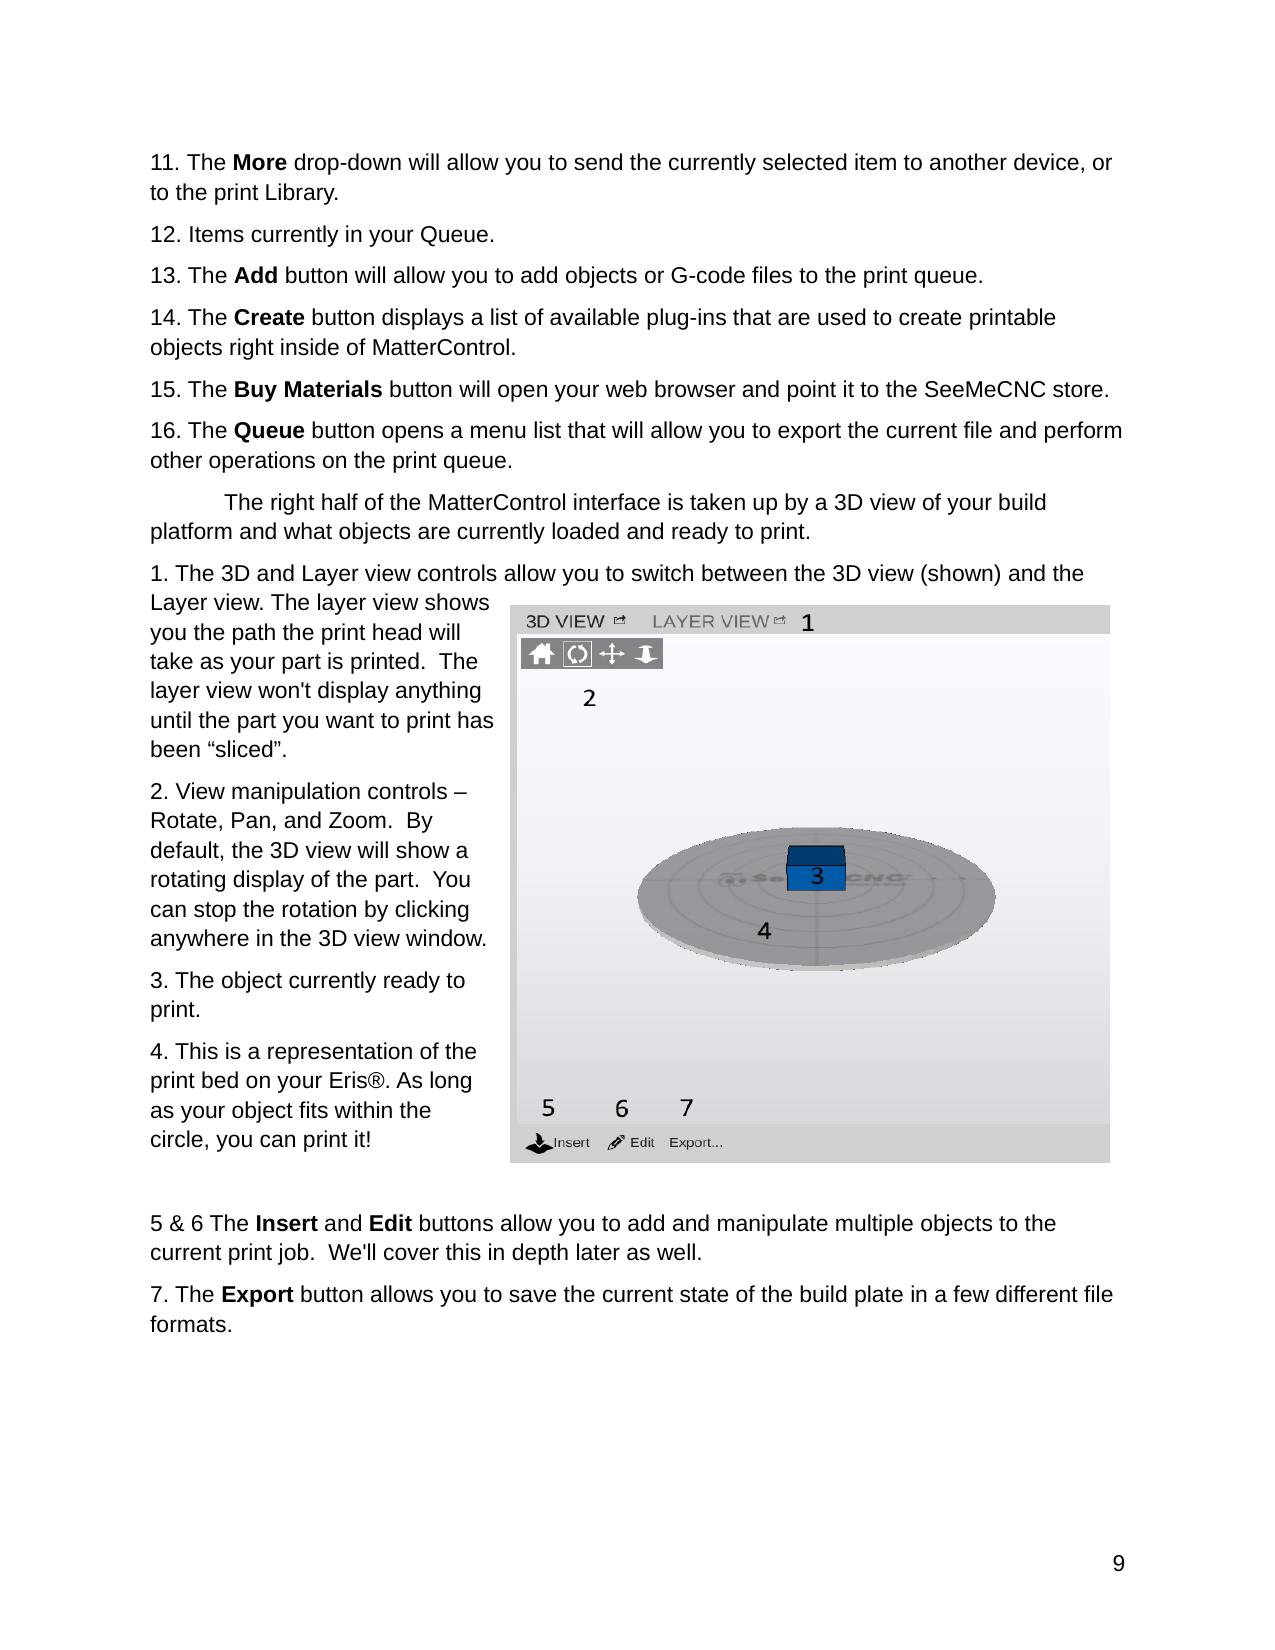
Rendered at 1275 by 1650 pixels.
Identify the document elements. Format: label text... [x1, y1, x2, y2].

picture [510, 605, 1110, 1163]
text 16. The Queue button opens a menu list that will allow you to export the current file and perform other operations on the print queue. [150, 418, 1125, 473]
text 3. The object currently ready to print. [150, 967, 498, 1022]
text 15. The Buy Materials button will open your web browser and point it to the SeeMeCNC store. [150, 376, 1125, 402]
text 14. The Create button displays a list of available plug-ins that are used to create printable objects right inside of MatterControl. [150, 305, 1125, 360]
text The right half of the MatterControl interface is taken up by a 3D view of your build platform and what objects are currently loaded and ready to print. [150, 489, 1125, 544]
text 1. The 3D and Layer view controls allow you to switch between the 3D view (shown) and the Layer view. The layer view shows you the path the print head will take as your part is printed. The layer view won't display anything until the part you want to print has been “sliced”. [150, 561, 1125, 1195]
text 13. The Add button will allow you to add objects or G-code files to the print queue. [150, 263, 1125, 289]
text 7. The Export button allows you to save the current state of the build plate in a few different file formats. [150, 1282, 1125, 1337]
text 12. Items currently in your Queue. [150, 221, 1125, 247]
text 5 & 6 The Insert and Edit buttons allow you to add and manipulate multiple objects to the current print job. We'll cover this in depth later as well. [150, 1211, 1125, 1266]
text 4. This is a representation of the print bed on your Eris®. As long as your object fits within the circle, you can print it! [150, 1039, 498, 1152]
text 2. View manipulation controls – Rotate, Pan, and Zoom. By default, the 3D view will show a rotating display of the part. You can stop the rotation by clicking anywhere in the 3D view window. [150, 779, 498, 951]
text 11. The More drop-down will allow you to send the currently selected item to another device, or to the print Library. [150, 150, 1125, 205]
